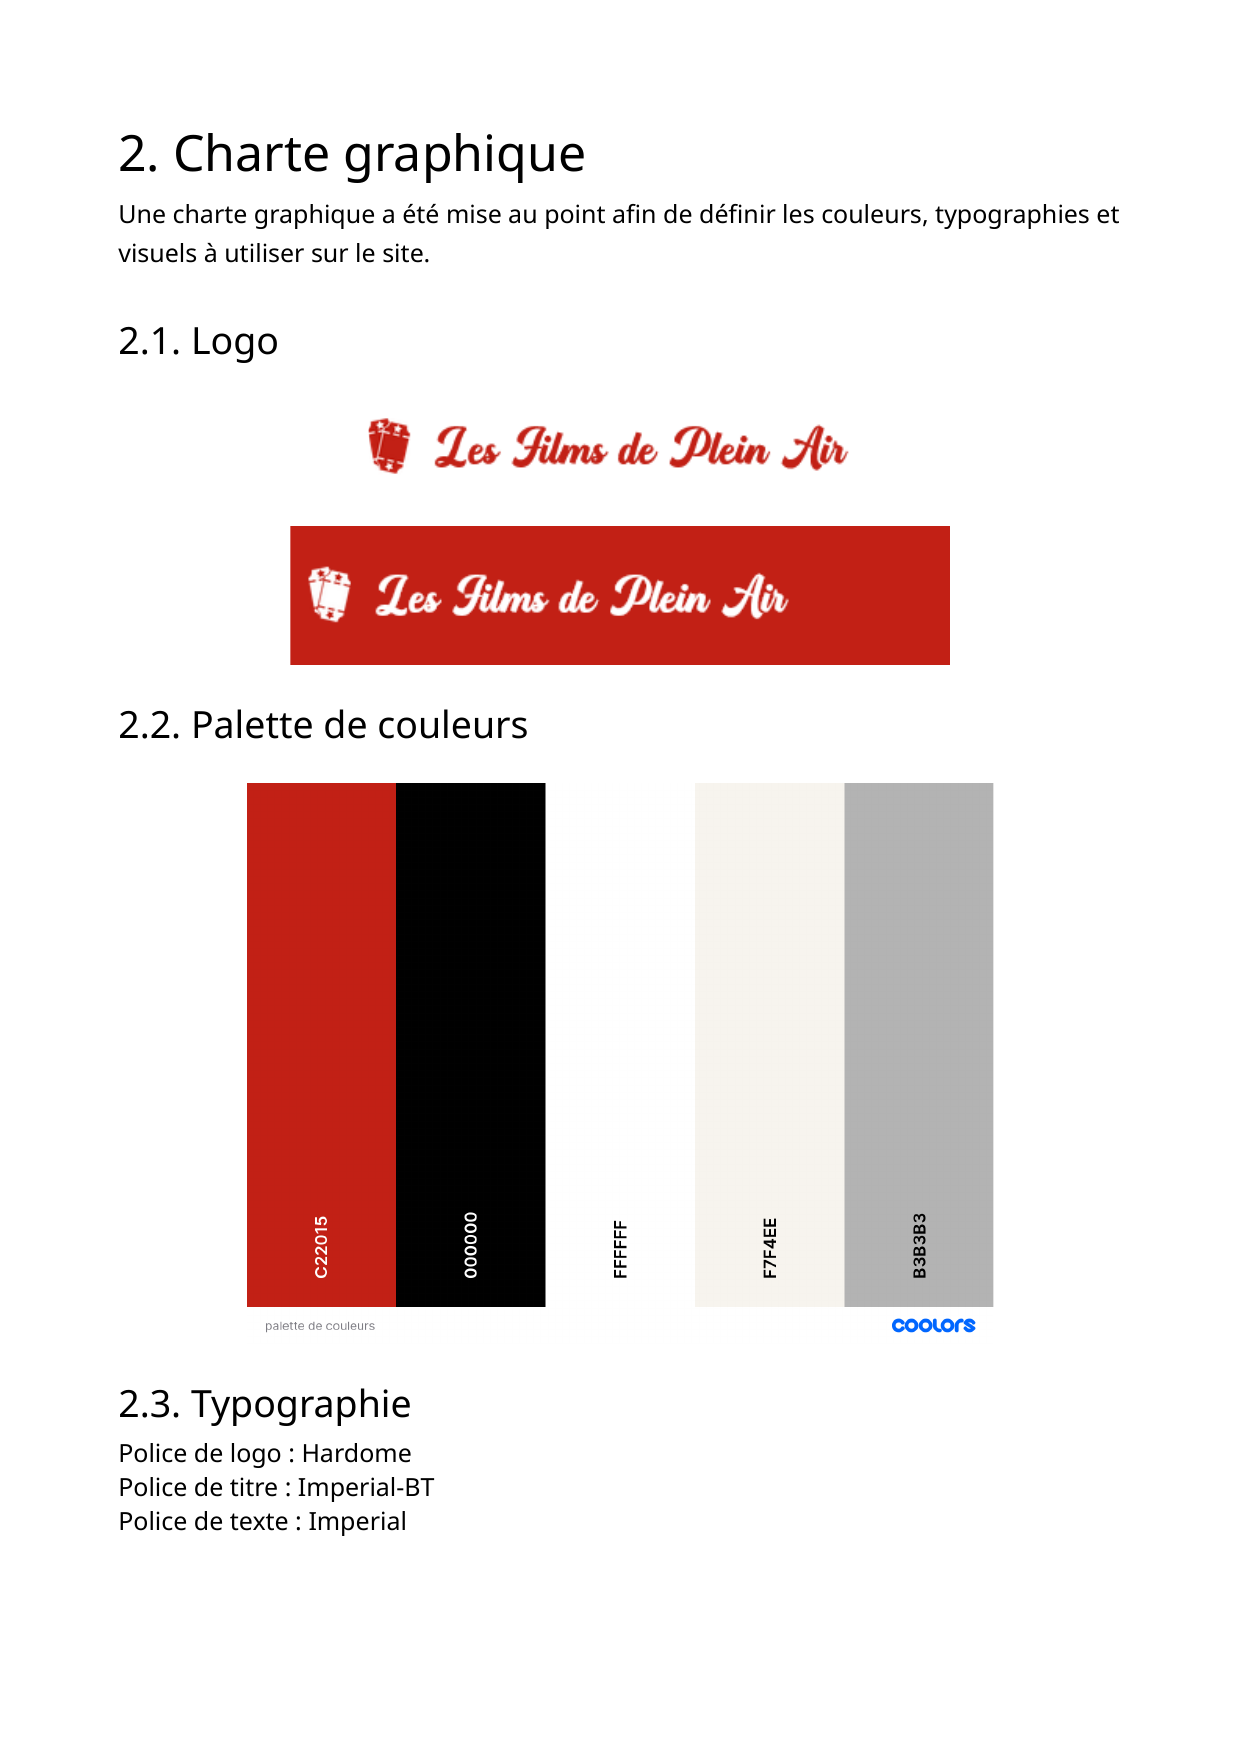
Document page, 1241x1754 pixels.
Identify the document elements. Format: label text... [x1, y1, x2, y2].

picture [368, 399, 872, 493]
text Police de texte : Imperial [118, 1504, 1122, 1538]
text 2. Charte graphique [118, 118, 1122, 186]
picture [247, 783, 994, 1344]
text Une charte graphique a été mise au point afin de définir les couleurs, typographies et visuels à utiliser sur le site. [118, 196, 1122, 270]
picture [290, 526, 950, 665]
text 2.1. Logo [118, 314, 1122, 365]
text 2.2. Palette de couleurs [118, 698, 1122, 749]
text Police de titre : Imperial-BT [118, 1470, 1122, 1504]
text Police de logo : Hardome [118, 1436, 1122, 1470]
text 2.3. Typographie [118, 1377, 1122, 1428]
